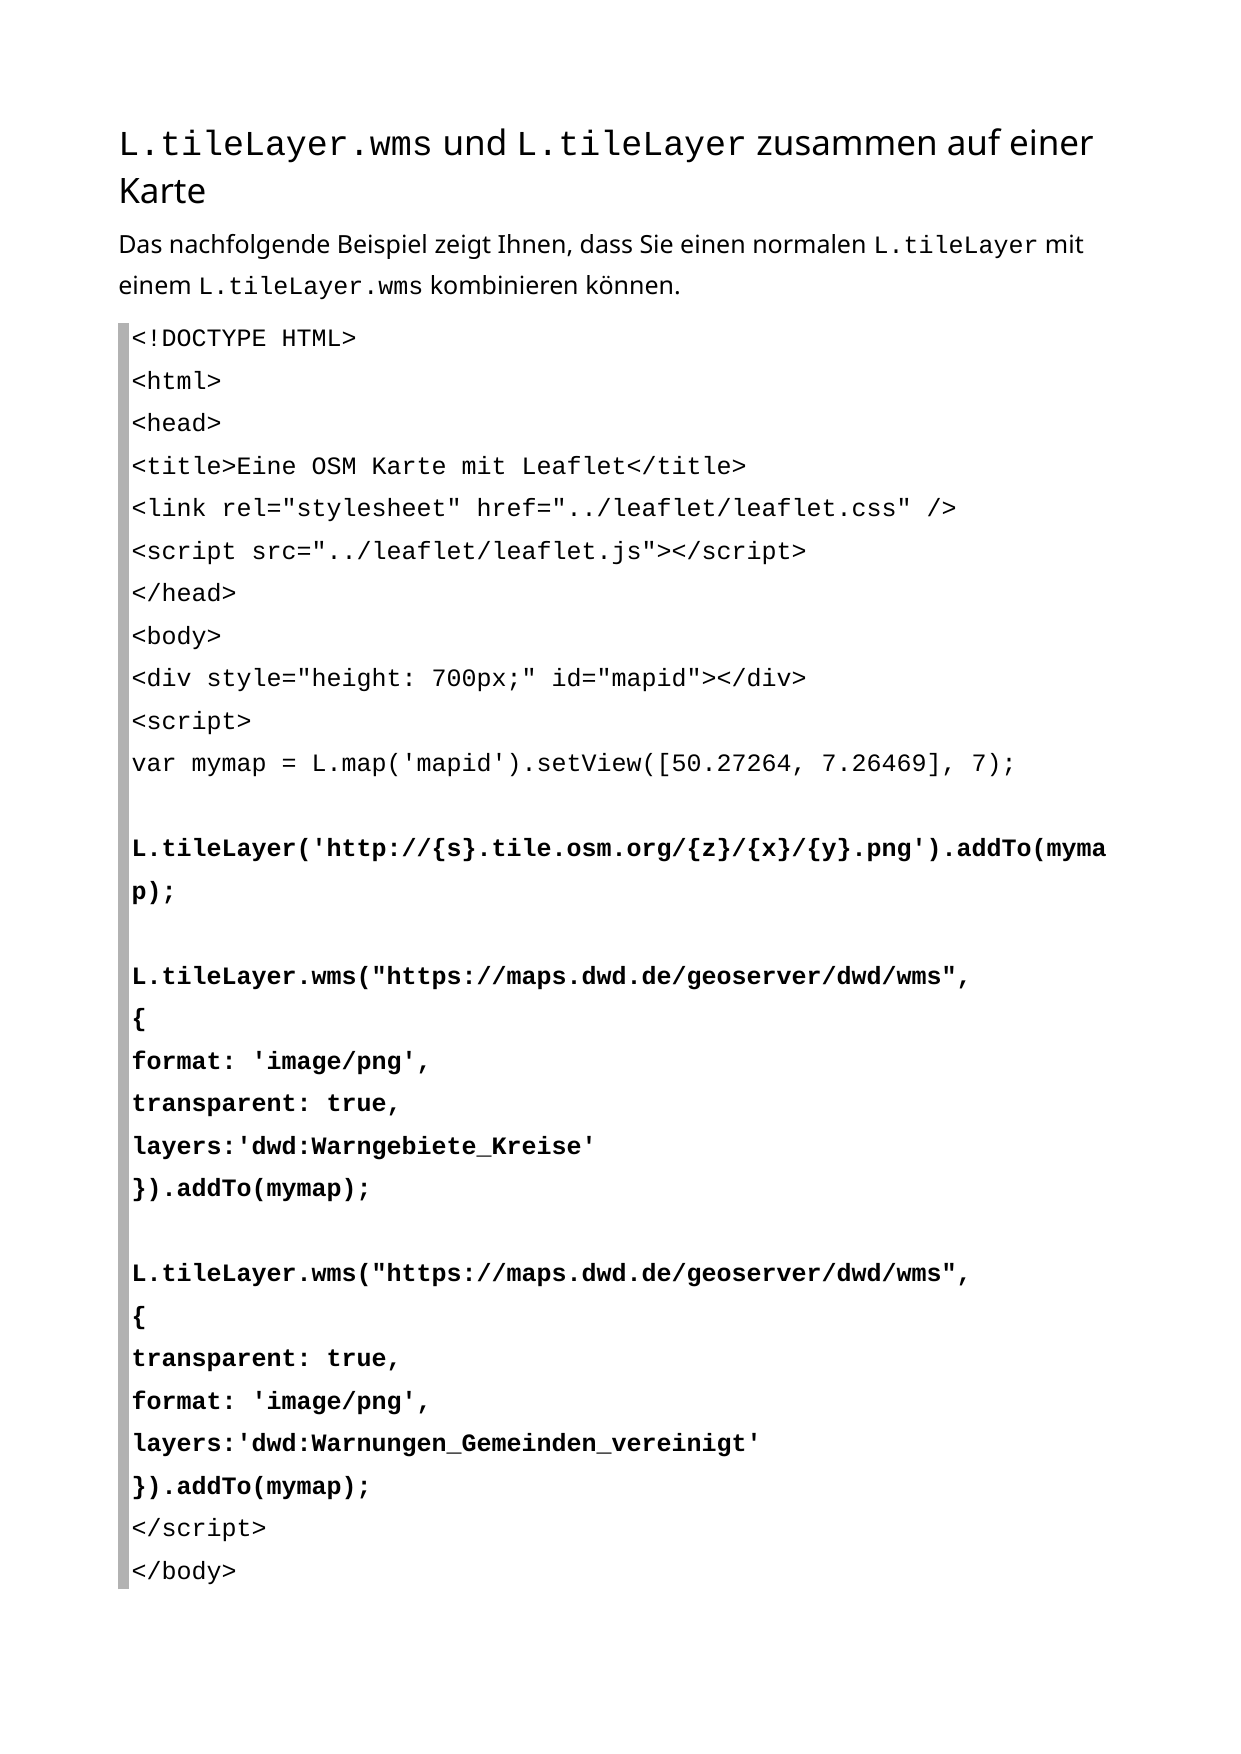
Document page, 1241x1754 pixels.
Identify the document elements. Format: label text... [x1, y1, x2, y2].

text </script> [129, 1513, 1122, 1544]
text { [129, 1003, 1122, 1034]
text { [129, 1300, 1122, 1332]
text layers:'dwd:Warngebiete_Kreise' [129, 1130, 1122, 1162]
text <!DOCTYPE HTML> [129, 323, 1122, 354]
text L.tileLayer.wms("https://maps.dwd.de/geoserver/dwd/wms", [129, 918, 1122, 992]
text L.tileLayer('http://{s}.tile.osm.org/{z}/{x}/{y}.png').addTo(mymap); [129, 790, 1122, 907]
text <body> [129, 620, 1122, 652]
text }).addTo(mymap); [129, 1470, 1122, 1502]
text </body> [129, 1555, 1122, 1589]
text format: 'image/png', [129, 1385, 1122, 1417]
text transparent: true, [129, 1088, 1122, 1119]
text L.tileLayer.wms("https://maps.dwd.de/geoserver/dwd/wms", [129, 1215, 1122, 1289]
text var mymap = L.map('mapid').setView([50.27264, 7.26469], 7); [129, 748, 1122, 779]
text Das nachfolgende Beispiel zeigt Ihnen, dass Sie einen normalen L.tileLayer mit einem L.tileLayer.wms kombinieren können. [118, 226, 1122, 302]
text </head> [129, 578, 1122, 609]
text <html> [129, 365, 1122, 397]
subtitle L.tileLayer.wms und L.tileLayer zusammen auf einer Karte [118, 118, 1122, 214]
text transparent: true, [129, 1343, 1122, 1374]
text layers:'dwd:Warnungen_Gemeinden_vereinigt' [129, 1428, 1122, 1459]
text <title>Eine OSM Karte mit Leaflet</title> [129, 450, 1122, 482]
text <link rel="stylesheet" href="../leaflet/leaflet.css" /> [129, 493, 1122, 524]
text <script src="../leaflet/leaflet.js"></script> [129, 535, 1122, 567]
text <div style="height: 700px;" id="mapid"></div> [129, 663, 1122, 694]
text }).addTo(mymap); [129, 1173, 1122, 1204]
text <script> [129, 705, 1122, 737]
text format: 'image/png', [129, 1045, 1122, 1077]
text <head> [129, 408, 1122, 439]
